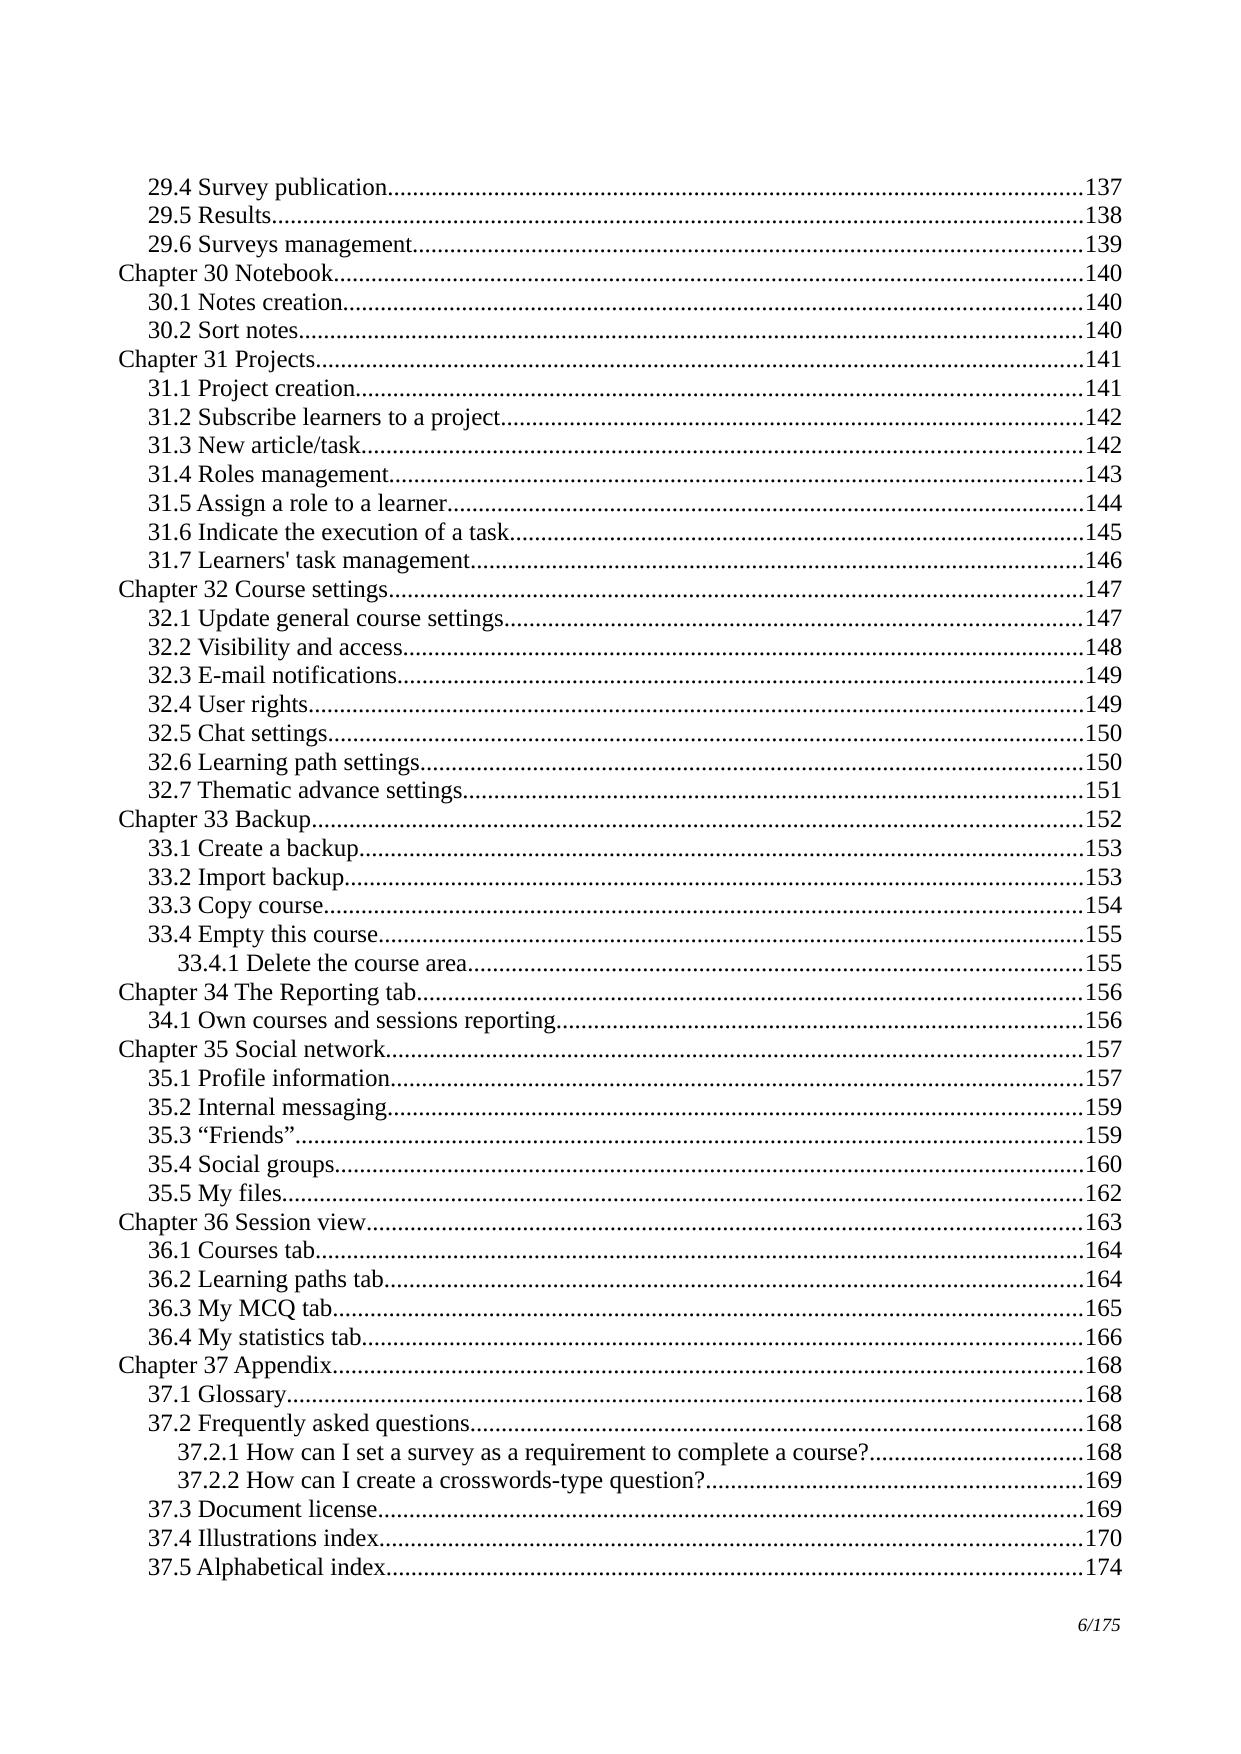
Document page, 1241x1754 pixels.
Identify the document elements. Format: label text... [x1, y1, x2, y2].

text 34.1 Own courses and sessions reporting 156 [148, 1005, 1122, 1034]
text 36.3 My MCQ tab 165 [148, 1293, 1122, 1322]
text 29.5 Results 138 [148, 200, 1122, 229]
text 32.3 E-mail notifications 149 [148, 660, 1122, 689]
text 31.4 Roles management 143 [148, 459, 1122, 488]
text 30.1 Notes creation 140 [148, 287, 1122, 315]
text 32.1 Update general course settings 147 [148, 603, 1122, 632]
text 35.4 Social groups 160 [148, 1149, 1122, 1178]
text 33.4.1 Delete the course area 155 [177, 948, 1122, 977]
text 31.7 Learners' task management 146 [148, 545, 1122, 574]
text 32.5 Chat settings 150 [148, 718, 1122, 747]
text 31.2 Subscribe learners to a project 142 [148, 402, 1122, 430]
text 35.1 Profile information 157 [148, 1063, 1122, 1092]
text 32.2 Visibility and access 148 [148, 632, 1122, 660]
text 31.5 Assign a role to a learner 144 [148, 488, 1122, 517]
text 31.6 Indicate the execution of a task 145 [148, 517, 1122, 545]
text Chapter 32 Course settings 147 [118, 574, 1122, 603]
text Chapter 35 Social network 157 [118, 1034, 1122, 1063]
text 37.4 Illustrations index 170 [148, 1523, 1122, 1552]
text Chapter 37 Appendix 168 [118, 1350, 1122, 1379]
text 36.1 Courses tab 164 [148, 1235, 1122, 1264]
text 37.3 Document license 169 [148, 1494, 1122, 1523]
text 37.2 Frequently asked questions 168 [148, 1408, 1122, 1437]
text Chapter 31 Projects 141 [118, 344, 1122, 373]
text 36.4 My statistics tab 166 [148, 1322, 1122, 1350]
text 33.1 Create a backup 153 [148, 833, 1122, 862]
text 33.2 Import backup 153 [148, 862, 1122, 890]
text 35.3 “Friends” 159 [148, 1120, 1122, 1149]
text 37.5 Alphabetical index 174 [148, 1552, 1122, 1580]
text 29.4 Survey publication 137 [148, 172, 1122, 200]
text 37.1 Glossary 168 [148, 1379, 1122, 1408]
text 37.2.2 How can I create a crosswords-type question? 169 [177, 1465, 1122, 1494]
text 35.2 Internal messaging 159 [148, 1092, 1122, 1120]
text 31.1 Project creation 141 [148, 373, 1122, 402]
text 32.7 Thematic advance settings 151 [148, 775, 1122, 804]
text Chapter 34 The Reporting tab 156 [118, 977, 1122, 1005]
text 36.2 Learning paths tab 164 [148, 1264, 1122, 1293]
text 29.6 Surveys management 139 [148, 229, 1122, 258]
text Chapter 33 Backup 152 [118, 804, 1122, 833]
text 32.4 User rights 149 [148, 689, 1122, 718]
text 33.4 Empty this course 155 [148, 919, 1122, 948]
text Chapter 30 Notebook 140 [118, 258, 1122, 287]
text 32.6 Learning path settings 150 [148, 747, 1122, 775]
text 37.2.1 How can I set a survey as a requirement to complete a course? 168 [177, 1437, 1122, 1465]
text 33.3 Copy course 154 [148, 890, 1122, 919]
text 31.3 New article/task 142 [148, 430, 1122, 459]
text 30.2 Sort notes 140 [148, 315, 1122, 344]
text 35.5 My files 162 [148, 1178, 1122, 1207]
text Chapter 36 Session view 163 [118, 1207, 1122, 1235]
